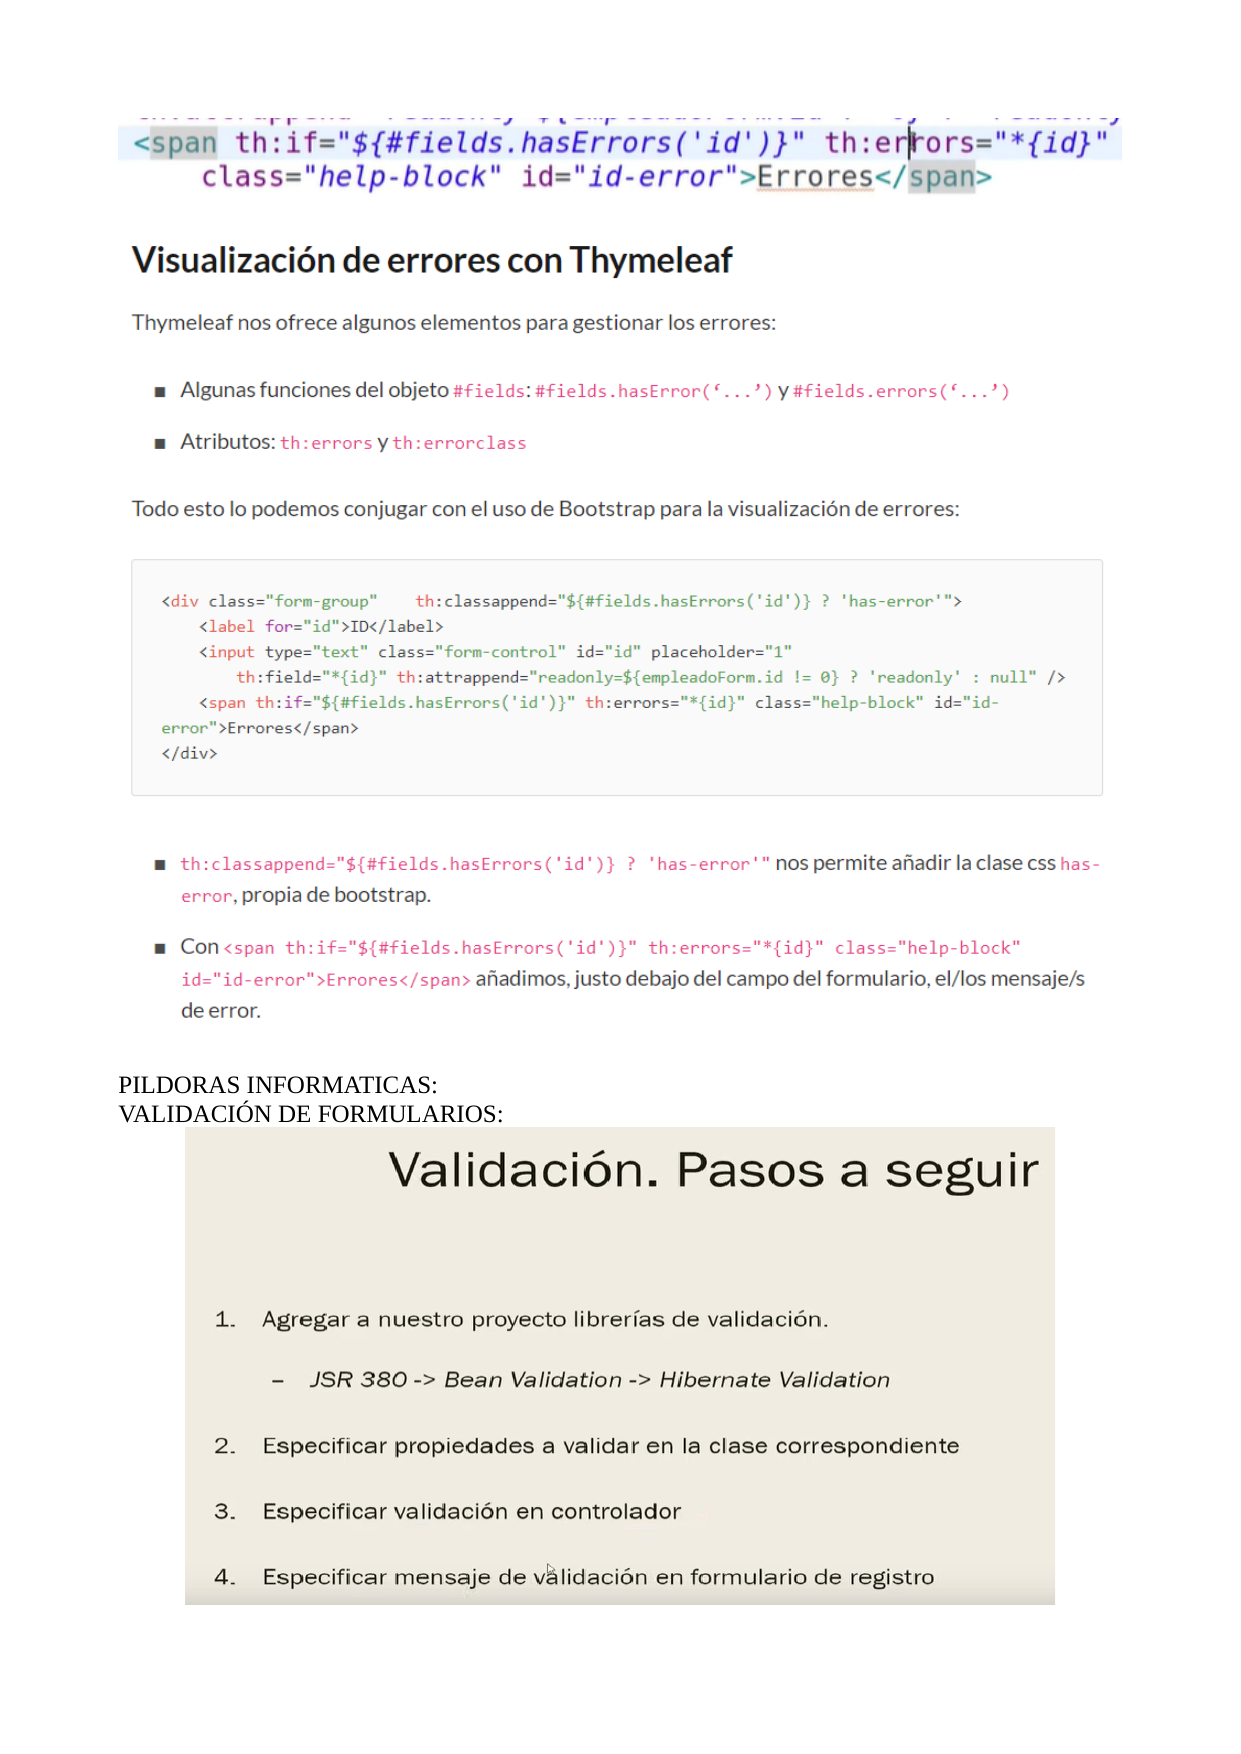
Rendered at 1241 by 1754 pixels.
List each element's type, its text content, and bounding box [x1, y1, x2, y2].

picture [118, 118, 1123, 206]
text VALIDACIÓN DE FORMULARIOS: [118, 1099, 1122, 1128]
text PILDORAS INFORMATICAS: [118, 1070, 1122, 1099]
picture [185, 1127, 1055, 1605]
picture [118, 234, 1123, 1042]
